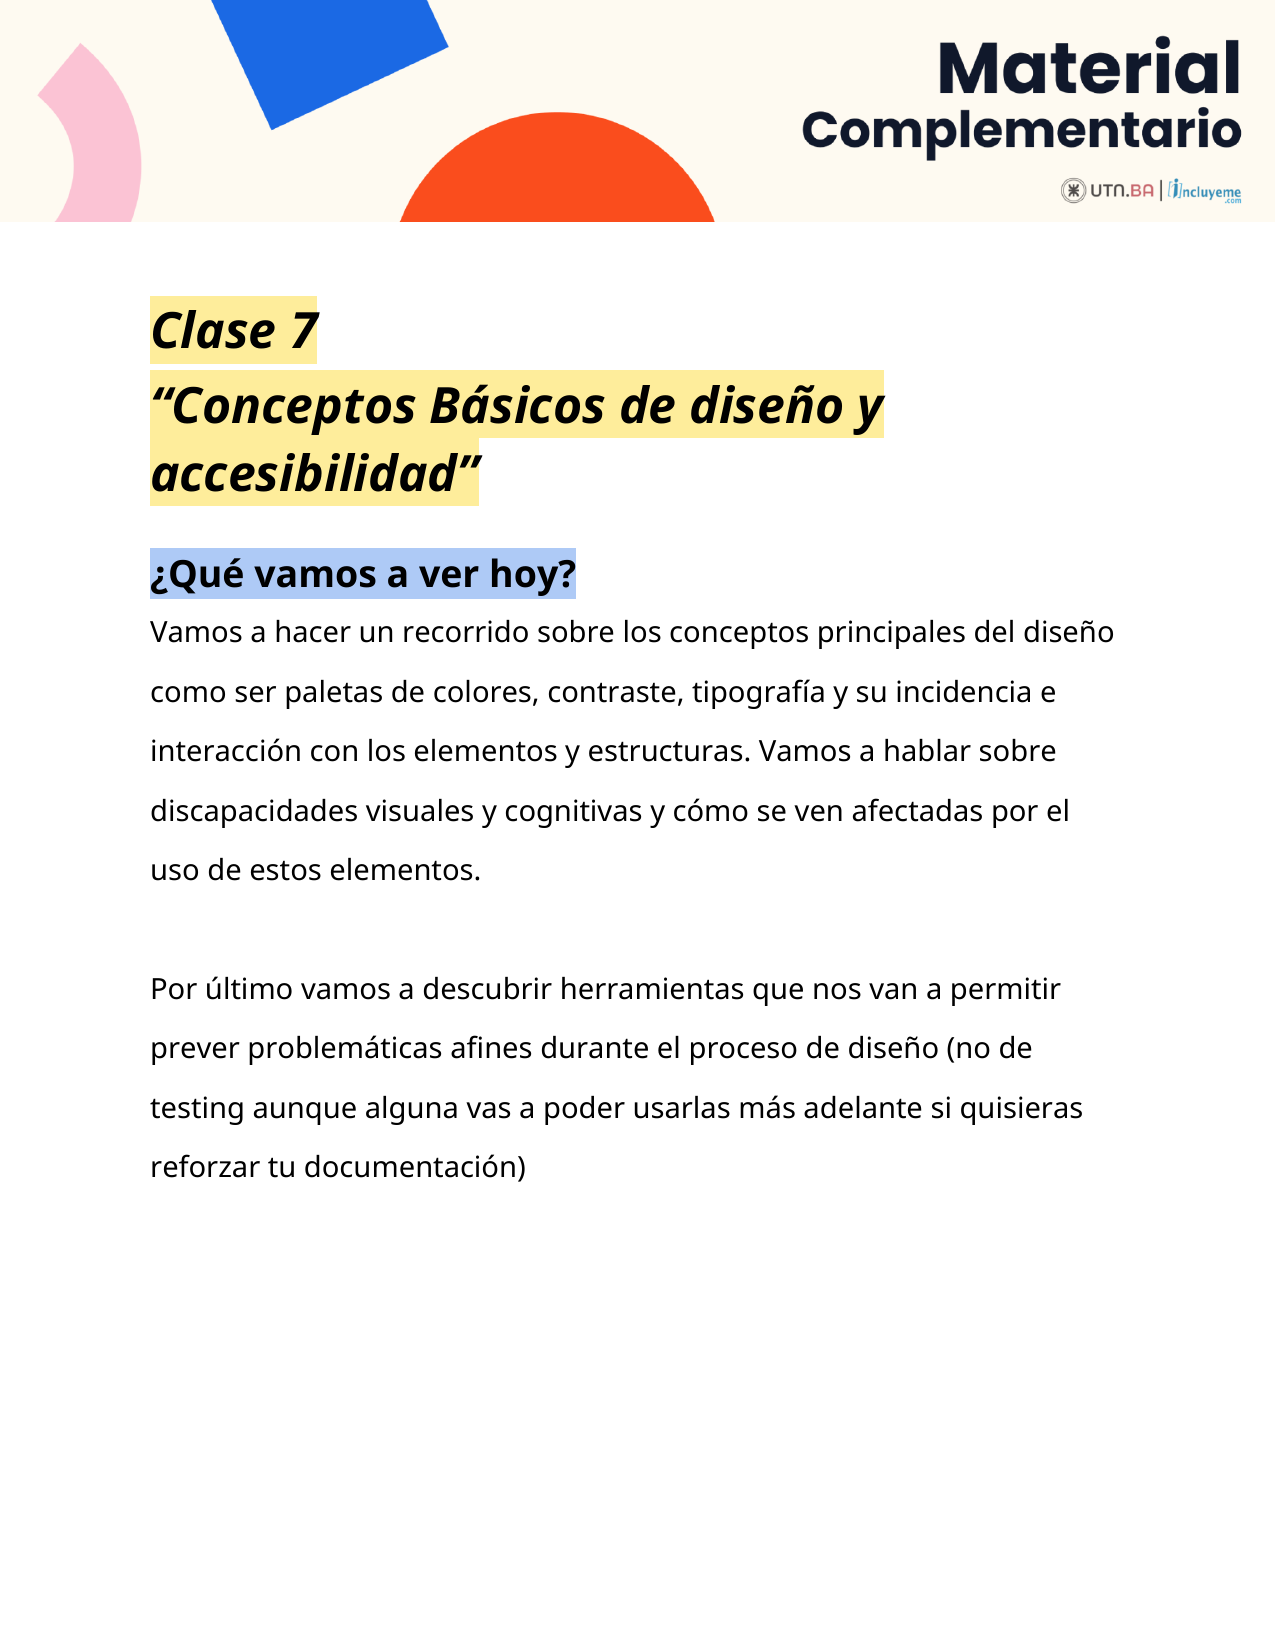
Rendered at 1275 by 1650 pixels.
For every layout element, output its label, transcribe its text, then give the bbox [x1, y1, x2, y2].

subtitle ¿Qué vamos a ver hoy? [576, 548, 1125, 599]
title Clase 7 [150, 296, 290, 364]
text Por último vamos a descubrir herramientas que nos van a permitir prever problemáticas afines durante el proceso de diseño (no de testing aunque alguna vas a poder usarlas más adelante si quisieras reforzar tu documentación) [150, 968, 1125, 1186]
text Vamos a hacer un recorrido sobre los conceptos principales del diseño como ser paletas de colores, contraste, tipografía y su incidencia e interacción con los elementos y estructuras. Vamos a hablar sobre discapacidades visuales y cognitivas y cómo se ven afectadas por el uso de estos elementos. [150, 611, 1125, 889]
title Clase 7 [317, 296, 1125, 364]
picture [0, 0, 1275, 222]
title “Conceptos Básicos de diseño y accesibilidad” [479, 370, 1125, 506]
